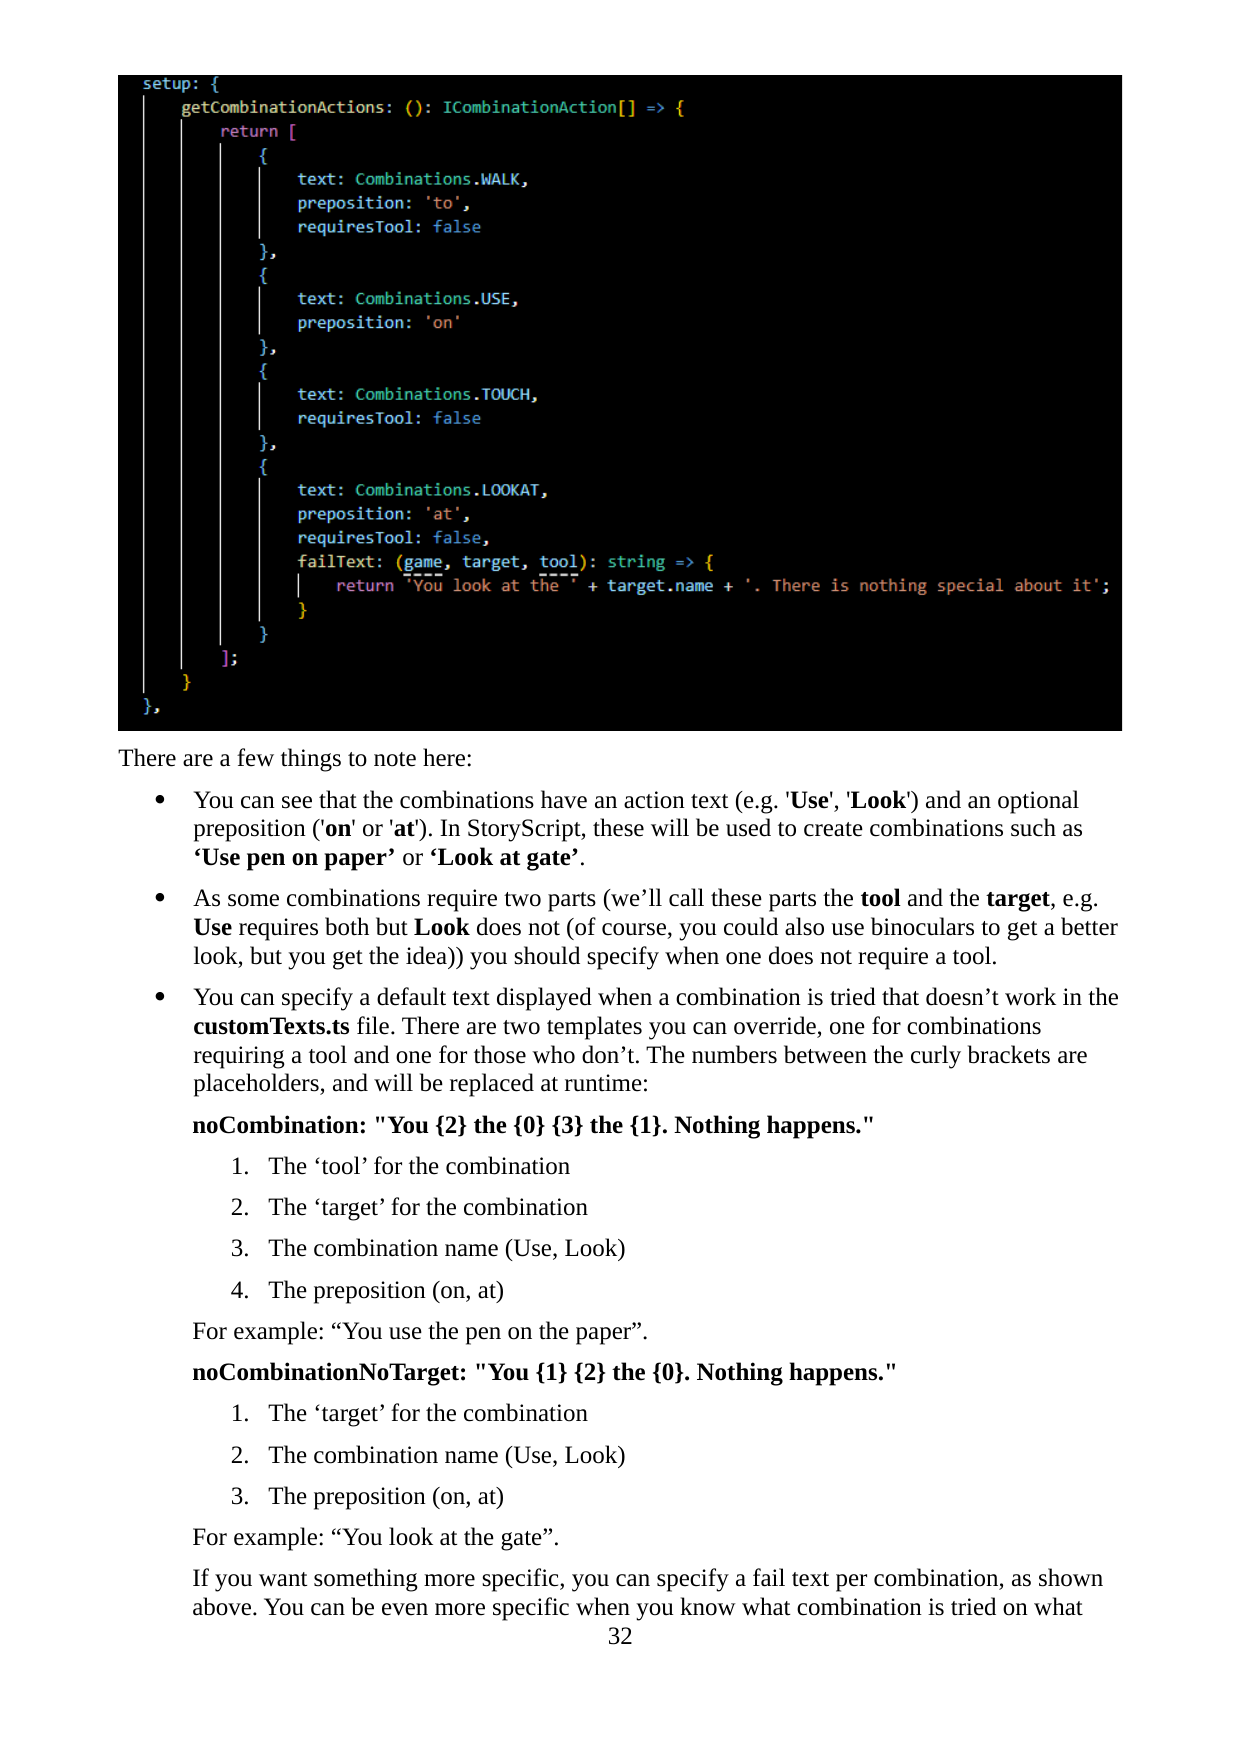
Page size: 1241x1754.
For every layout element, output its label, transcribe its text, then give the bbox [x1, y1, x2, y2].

text If you want something more specific, you can specify a fail text per combination, as shown above. You can be even more specific when you know what combination is tried on what [192, 1563, 1122, 1621]
text For example: “You look at the gate”. [192, 1522, 1122, 1551]
list The ‘target’ for the combination [231, 1398, 1122, 1427]
list You can see that the combinations have an action text (e.g. 'Use', 'Look') and an optional preposition ('on' or 'at'). In StoryScript, these will be used to create combinations such as ‘Use pen on paper’ or ‘Look at gate’. [156, 785, 1122, 871]
text noCombinationNoTarget: "You {1} {2} the {0}. Nothing happens." [192, 1357, 1122, 1386]
list The combination name (Use, Look) [231, 1233, 1122, 1262]
list The ‘target’ for the combination [231, 1192, 1122, 1221]
list The combination name (Use, Look) [231, 1440, 1122, 1468]
text noCombination: "You {2} the {0} {3} the {1}. Nothing happens." [192, 1110, 1122, 1138]
text For example: “You use the pen on the paper”. [192, 1316, 1122, 1345]
text There are a few things to note here: [118, 743, 1122, 772]
list The preposition (on, at) [231, 1481, 1122, 1510]
list The preposition (on, at) [231, 1275, 1122, 1303]
list The ‘tool’ for the combination [231, 1151, 1122, 1180]
list You can specify a default text displayed when a combination is tried that doesn’t work in the customTexts.ts file. There are two templates you can override, one for combinations requiring a tool and one for those who don’t. The numbers between the curly brackets are placeholders, and will be replaced at runtime: [156, 982, 1122, 1097]
list As some combinations require two parts (we’ll call these parts the tool and the target, e.g. Use requires both but Look does not (of course, you could also use binoculars to get a better look, but you get the idea)) you should specify when one does not require a tool. [156, 883, 1122, 970]
